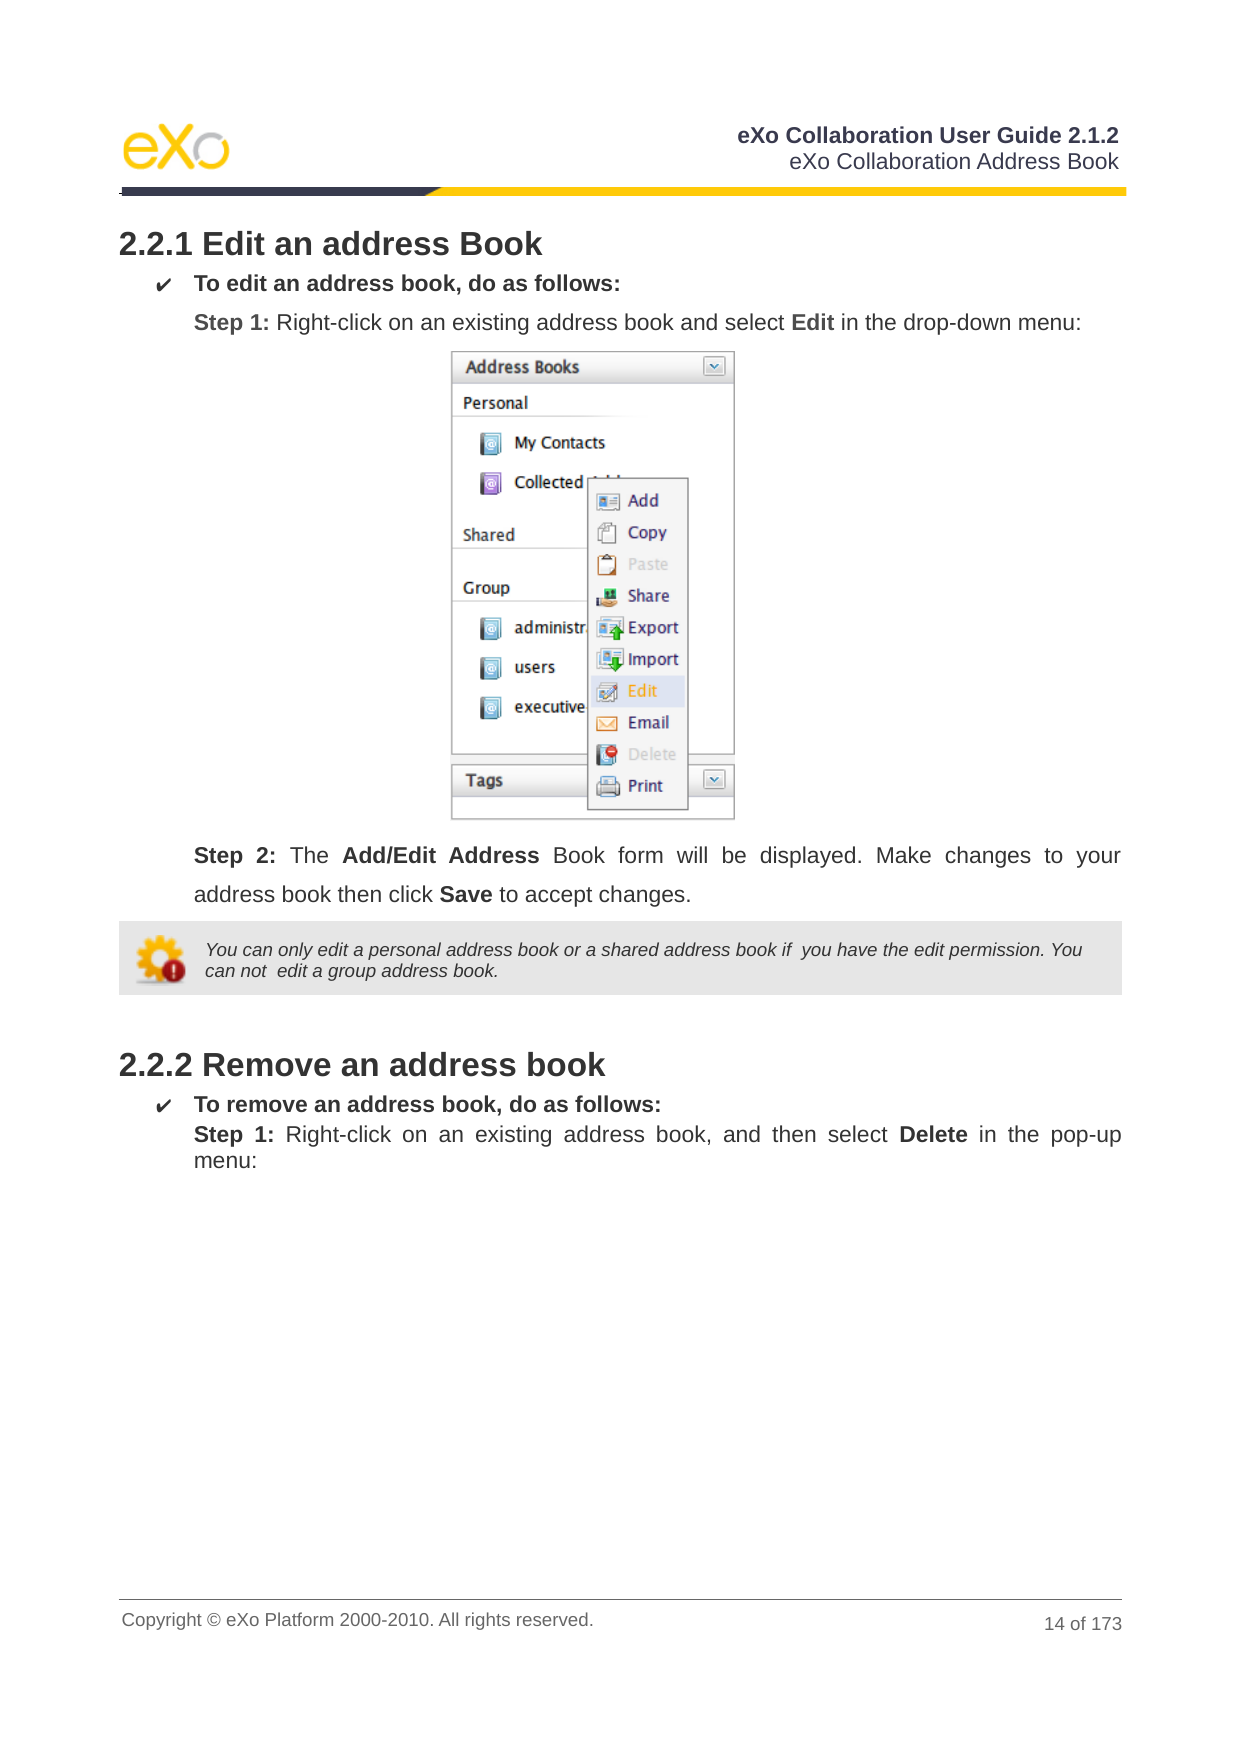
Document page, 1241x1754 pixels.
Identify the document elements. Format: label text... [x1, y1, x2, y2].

picture [450, 351, 735, 821]
picture [121, 187, 1127, 196]
list To edit an address book, do as follows: [156, 269, 1122, 296]
picture [135, 935, 186, 986]
subtitle Remove an address book [118, 1045, 1122, 1084]
list To remove an address book, do as follows: [156, 1091, 1122, 1118]
subtitle Edit an address Book [118, 223, 1122, 262]
picture [123, 123, 230, 170]
list Step 1: Right-click on an existing address book and select Edit in the drop-down menu: [156, 309, 1122, 335]
list Step 2: The Add/Edit Address Book form will be displayed. Make changes to your address book then click Save to accept changes. [156, 348, 1122, 907]
table_header [119, 921, 199, 995]
list Step 1: Right-click on an existing address book, and then select Delete in the pop-up menu: [156, 1121, 1122, 1173]
table_header You can only edit a personal address book or a shared address book if you have the edit permission. You can not edit a group address book. [199, 921, 1122, 995]
